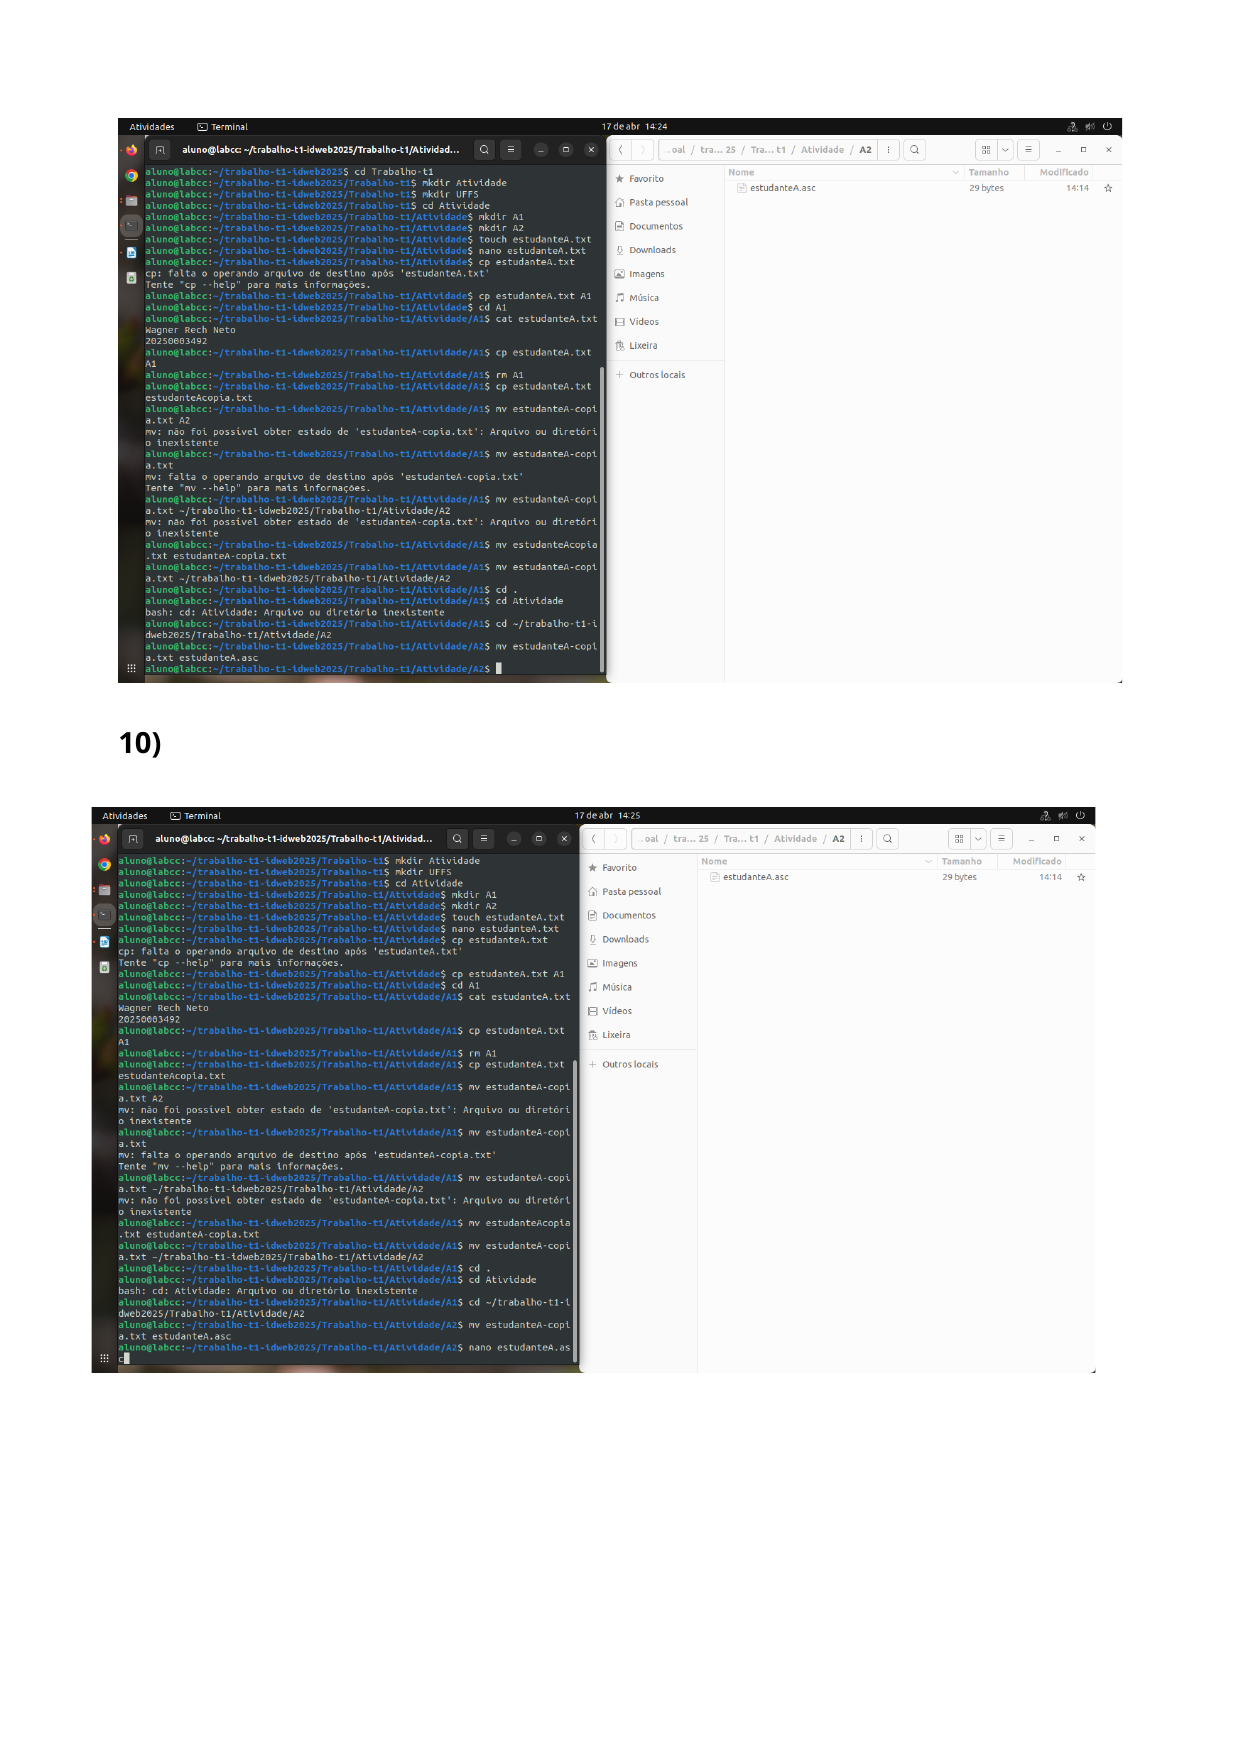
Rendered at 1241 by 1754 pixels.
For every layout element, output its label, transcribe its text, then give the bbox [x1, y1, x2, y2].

picture [91, 807, 1096, 1373]
picture [118, 118, 1123, 683]
text 10) [118, 722, 1122, 762]
